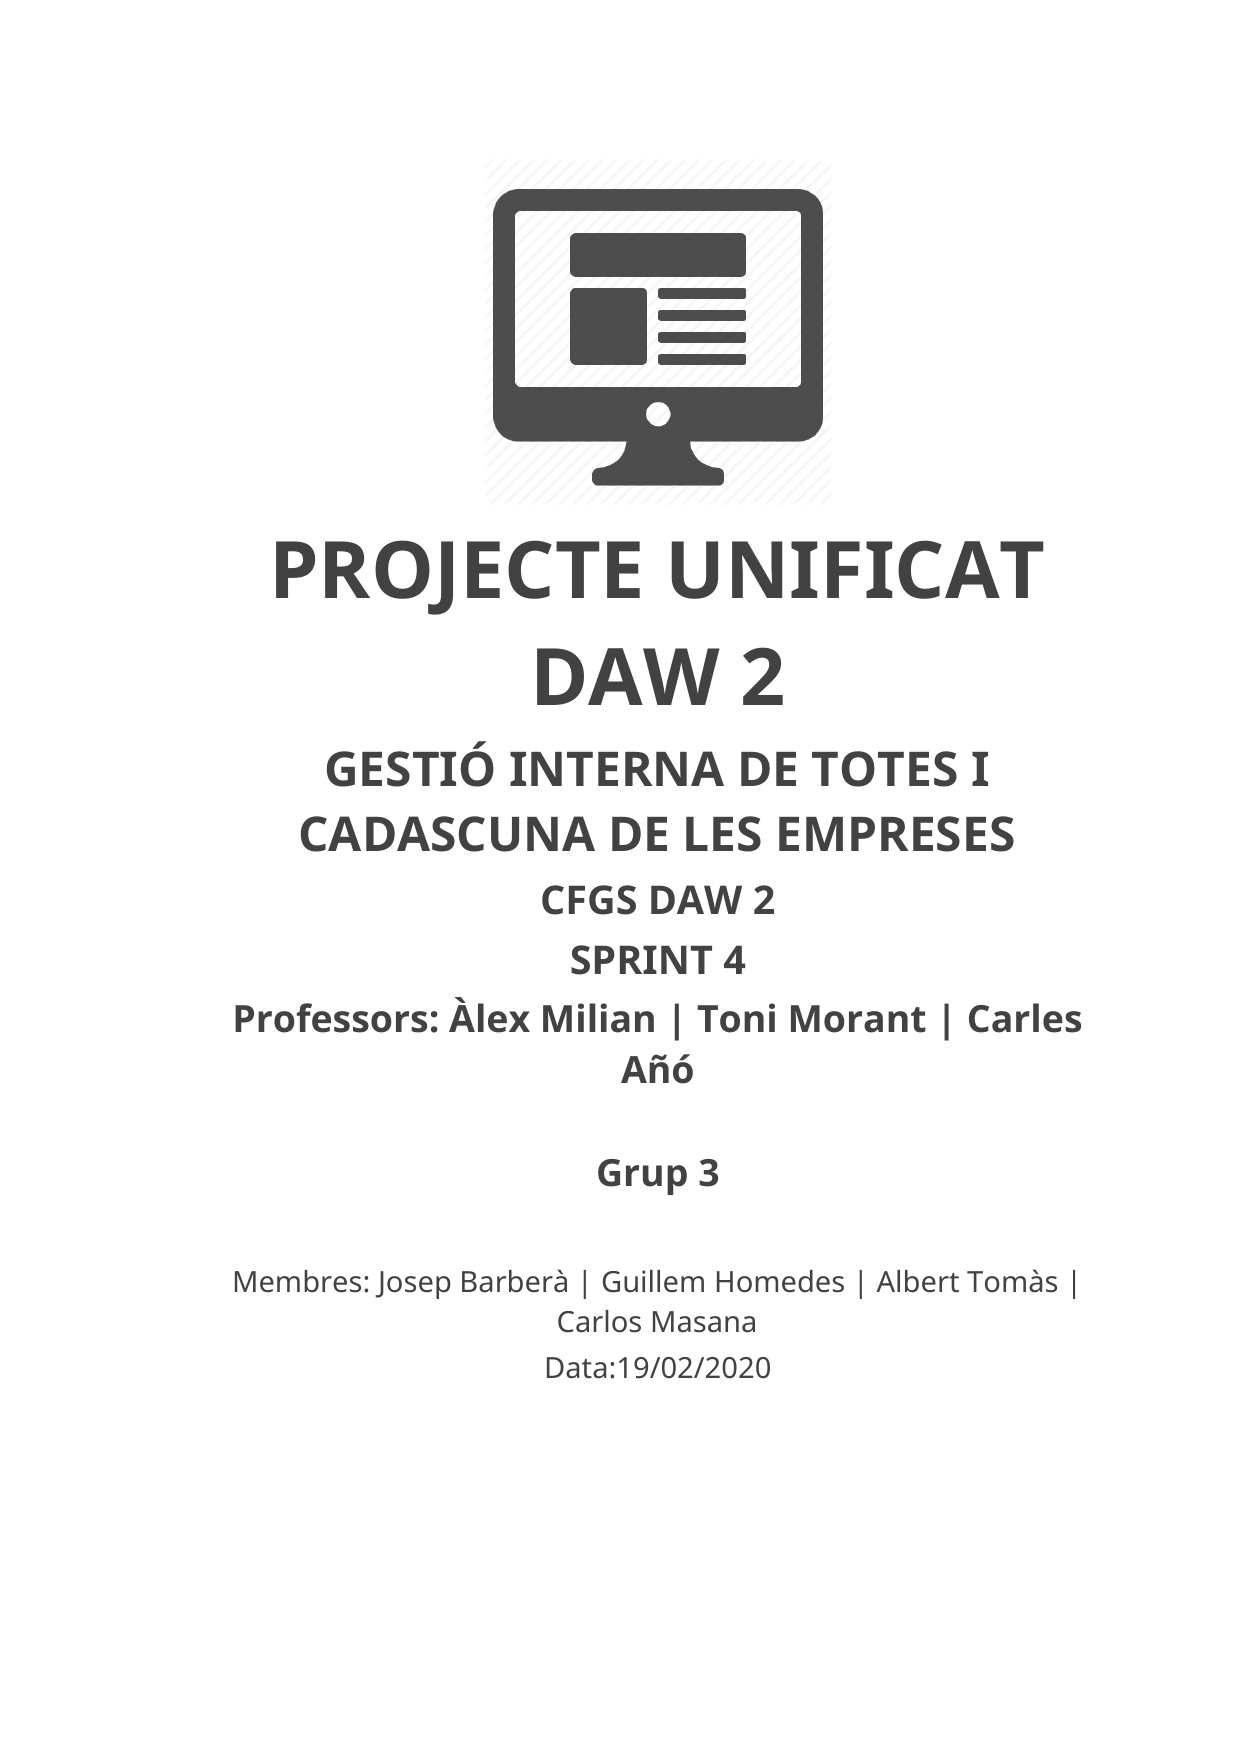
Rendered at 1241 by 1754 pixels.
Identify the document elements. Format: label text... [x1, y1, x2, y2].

text SPRINT 4 [225, 932, 1090, 986]
text Professors: Àlex Milian | Toni Morant | Carles Añó [225, 992, 1090, 1094]
text CFGS DAW 2 [225, 872, 1090, 926]
text Data:19/02/2020 [224, 1347, 1090, 1387]
text Grup 3 [225, 1147, 1090, 1198]
text Membres: Josep Barberà | Guillem Homedes | Albert Tomàs | Carlos Masana [224, 1261, 1090, 1341]
title PROJECTE UNIFICAT DAW 2 [225, 513, 1090, 729]
text GESTIÓ INTERNA DE TOTES I CADASCUNA DE LES EMPRESES [224, 735, 1090, 866]
picture [482, 156, 833, 507]
